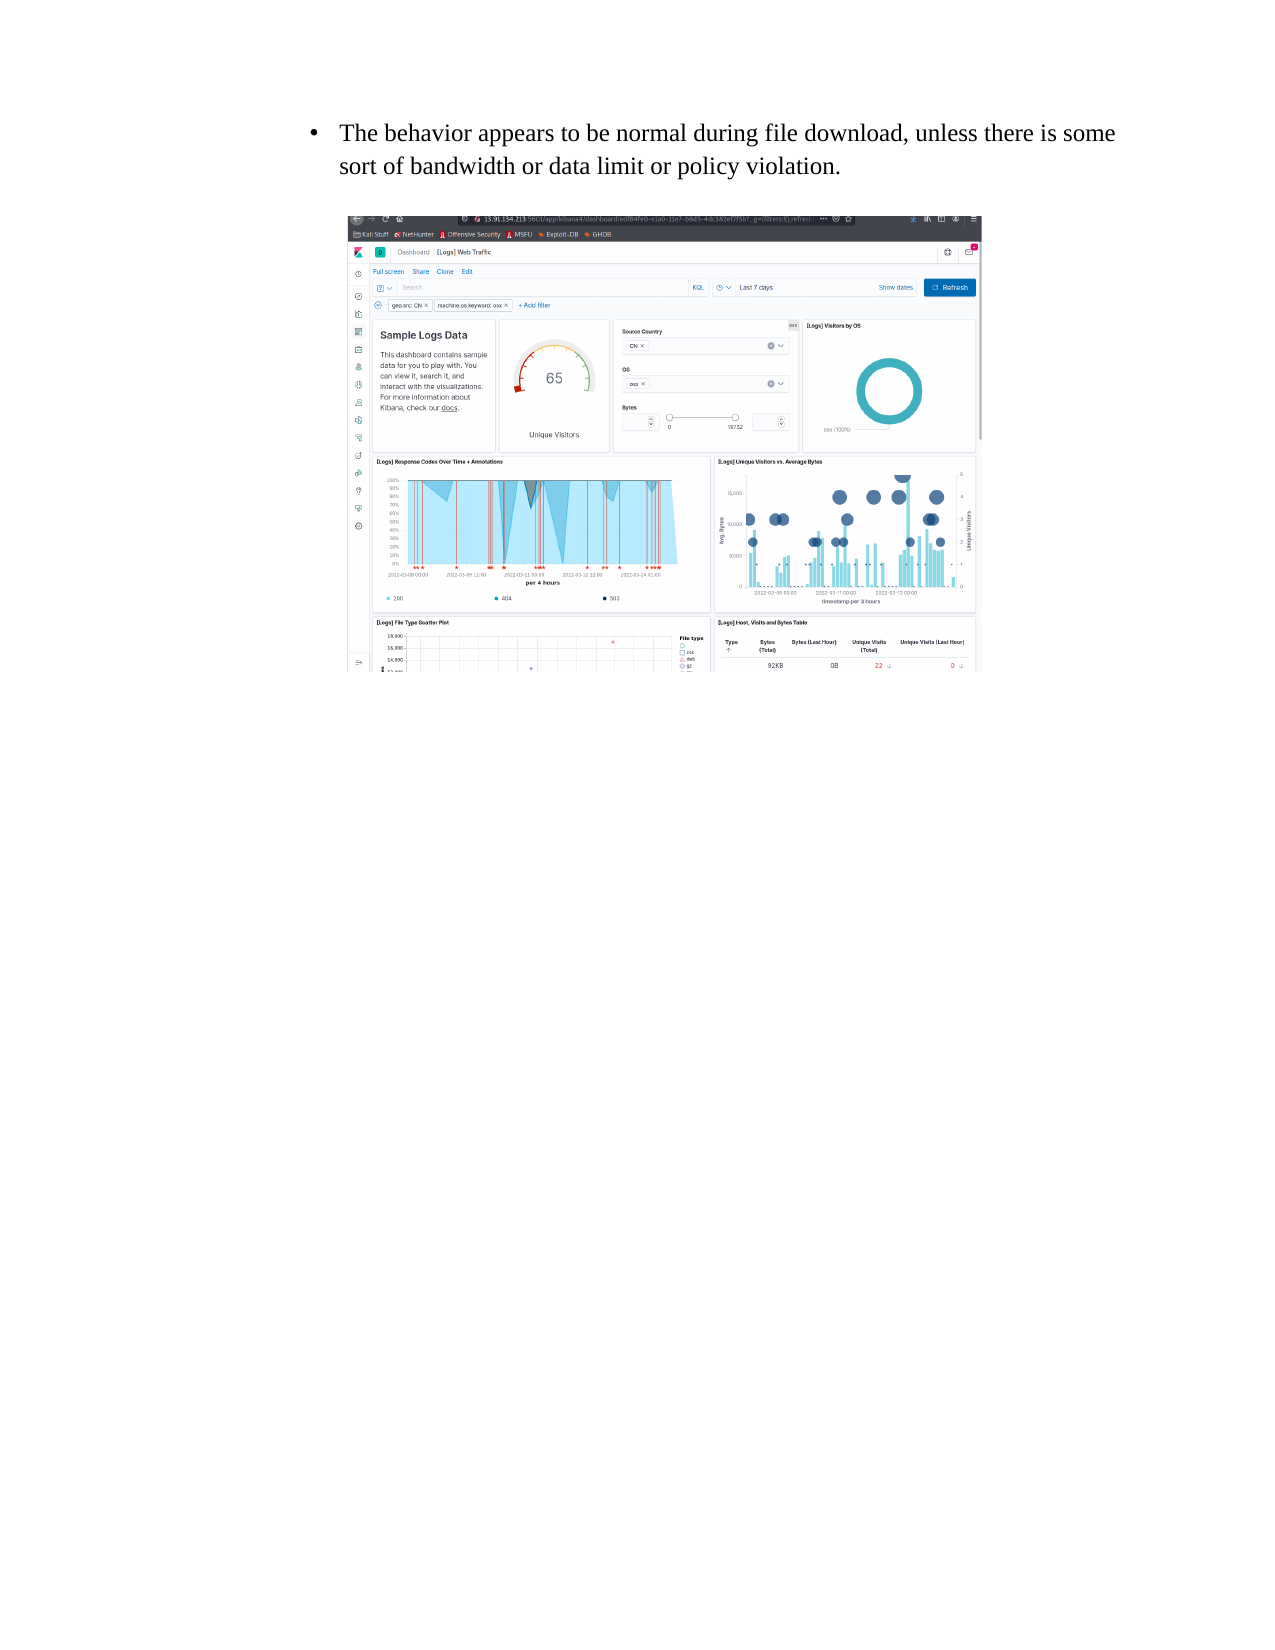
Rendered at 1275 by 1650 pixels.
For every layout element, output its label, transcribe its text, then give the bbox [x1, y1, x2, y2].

list The behavior appears to be normal during file download, unless there is some sort of bandwidth or data limit or policy violation. [309, 118, 1157, 180]
